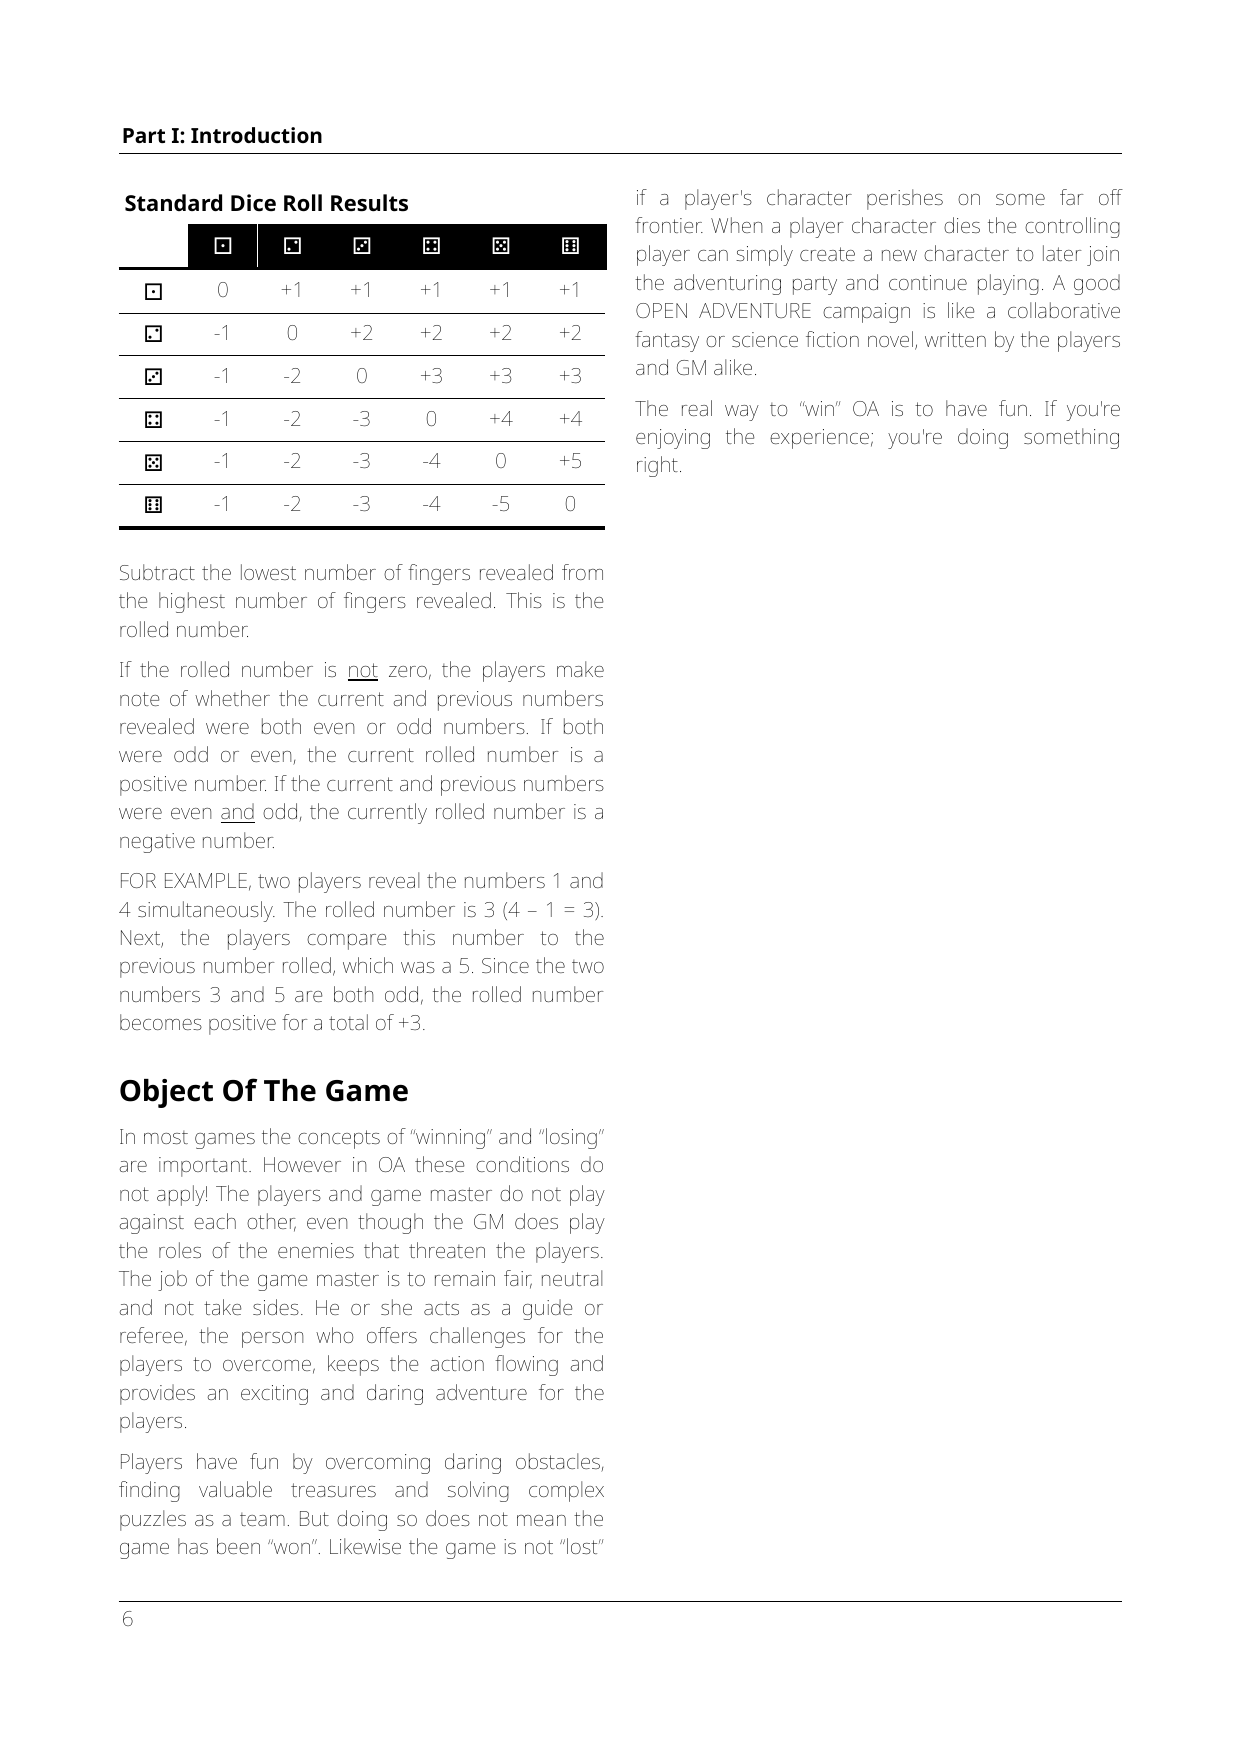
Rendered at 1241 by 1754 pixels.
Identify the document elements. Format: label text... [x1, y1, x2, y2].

table_cell [119, 224, 188, 267]
table_header Standard Dice Roll Results [119, 183, 605, 224]
table_cell ⚃ [119, 399, 188, 441]
table_cell +1 [397, 270, 466, 312]
table_cell +2 [397, 314, 466, 355]
table_cell +2 [466, 314, 536, 355]
table_cell +2 [536, 314, 605, 355]
table_cell -4 [397, 485, 466, 526]
table_cell +5 [536, 442, 605, 484]
table_cell -3 [327, 442, 397, 484]
table_cell +4 [466, 399, 536, 441]
text Subtract the lowest number of fingers revealed from the highest number of fingers revealed. This is the rolled number. [118, 529, 605, 643]
text FOR EXAMPLE, two players reveal the numbers 1 and 4 simultaneously. The rolled number is 3 (4 – 1 = 3). Next, the players compare this number to the previous number rolled, which was a 5. Since the two numbers 3 and 5 are both odd, the rolled number becomes positive for a total of +3. [118, 866, 605, 1037]
text if a player's character perishes on some far off frontier. When a player character dies the controlling player can simply create a new character to later join the adventuring party and continue playing. A good OPEN ADVENTURE campaign is like a collaborative fantasy or science fiction novel, written by the players and GM alike. [635, 183, 1122, 382]
table_cell 0 [327, 356, 397, 398]
subtitle Object Of The Game [118, 1070, 605, 1109]
table_cell +3 [397, 356, 466, 398]
table_cell +2 [327, 314, 397, 355]
text If the rolled number is not zero, the players make note of whether the current and previous numbers revealed were both even or odd numbers. If both were odd or even, the current rolled number is a positive number. If the current and previous numbers were even and odd, the currently rolled number is a negative number. [118, 655, 605, 854]
table_cell +1 [466, 270, 536, 312]
table_cell 0 [397, 399, 466, 441]
table_cell -1 [188, 399, 257, 441]
table_cell +1 [327, 270, 397, 312]
table_cell ⚁ [258, 224, 327, 267]
table_cell +1 [536, 270, 605, 312]
text In most games the concepts of “winning” and “losing” are important. However in OA these conditions do not apply! The players and game master do not play against each other, even though the GM does play the roles of the enemies that threaten the players. The job of the game master is to remain fair, neutral and not take sides. He or she acts as a guide or referee, the person who offers challenges for the players to overcome, keeps the action flowing and provides an exciting and daring adventure for the players. [118, 1122, 605, 1435]
table_cell 0 [466, 442, 536, 484]
table_cell ⚀ [188, 224, 257, 267]
table_cell -5 [466, 485, 536, 526]
table_cell ⚂ [327, 224, 397, 267]
table_cell ⚁ [119, 314, 188, 355]
table_cell 0 [536, 485, 605, 526]
table_cell 0 [258, 314, 327, 355]
table_cell ⚅ [536, 224, 604, 267]
table_cell ⚂ [119, 356, 188, 398]
table_cell -1 [188, 356, 257, 398]
table_cell -1 [188, 442, 257, 484]
table_cell -3 [327, 399, 397, 441]
table_cell -2 [258, 485, 327, 526]
table_cell +3 [536, 356, 605, 398]
table_cell ⚅ [119, 485, 188, 526]
table_cell -1 [188, 485, 257, 526]
table_cell ⚀ [119, 270, 188, 312]
table_cell -1 [188, 314, 257, 355]
text The real way to “win” OA is to have fun. If you're enjoying the experience; you're doing something right. [635, 394, 1122, 479]
table_cell +1 [258, 270, 327, 312]
table_cell ⚄ [119, 442, 188, 484]
table_cell 0 [188, 270, 257, 312]
table_cell -3 [327, 485, 397, 526]
table_cell -4 [397, 442, 466, 484]
text Players have fun by overcoming daring obstacles, finding valuable treasures and solving complex puzzles as a team. But doing so does not mean the game has been “won”. Likewise the game is not “lost” [118, 1447, 605, 1561]
table_cell ⚄ [466, 224, 536, 267]
table_cell +3 [466, 356, 536, 398]
table_cell -2 [258, 442, 327, 484]
table_cell -2 [258, 399, 327, 441]
table_cell ⚃ [397, 224, 466, 267]
table_cell +4 [536, 399, 605, 441]
table_cell -2 [258, 356, 327, 398]
